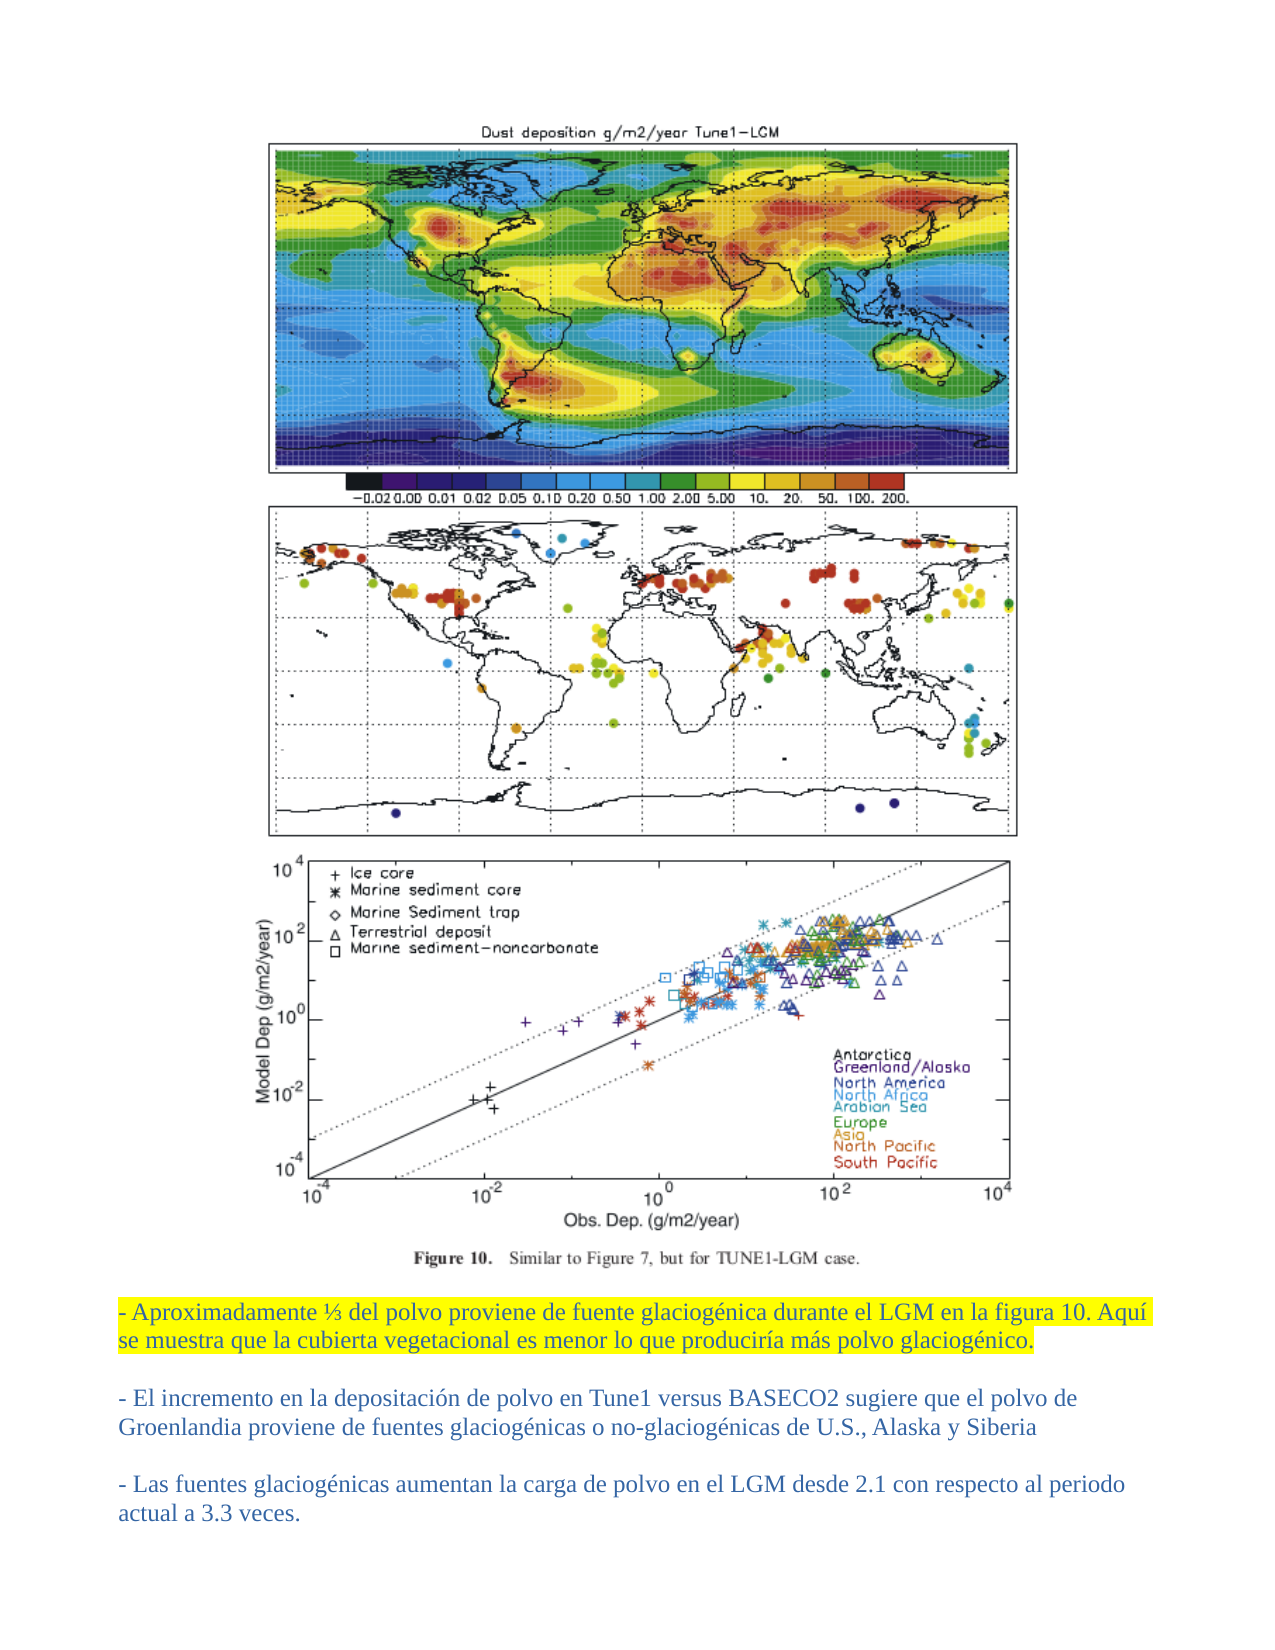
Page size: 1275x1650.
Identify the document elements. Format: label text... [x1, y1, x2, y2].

picture [246, 118, 1029, 1288]
text - El incremento en la depositación de polvo en Tune1 versus BASECO2 sugiere que el polvo de Groenlandia proviene de fuentes glaciogénicas o no-glaciogénicas de U.S., Alaska y Siberia [118, 1383, 1157, 1441]
text - Las fuentes glaciogénicas aumentan la carga de polvo en el LGM desde 2.1 con respecto al periodo actual a 3.3 veces. [118, 1469, 1157, 1527]
text - Aproximadamente ⅓ del polvo proviene de fuente glaciogénica durante el LGM en la figura 10. Aquí se muestra que la cubierta vegetacional es menor lo que produciría más polvo glaciogénico. [118, 1297, 1157, 1354]
